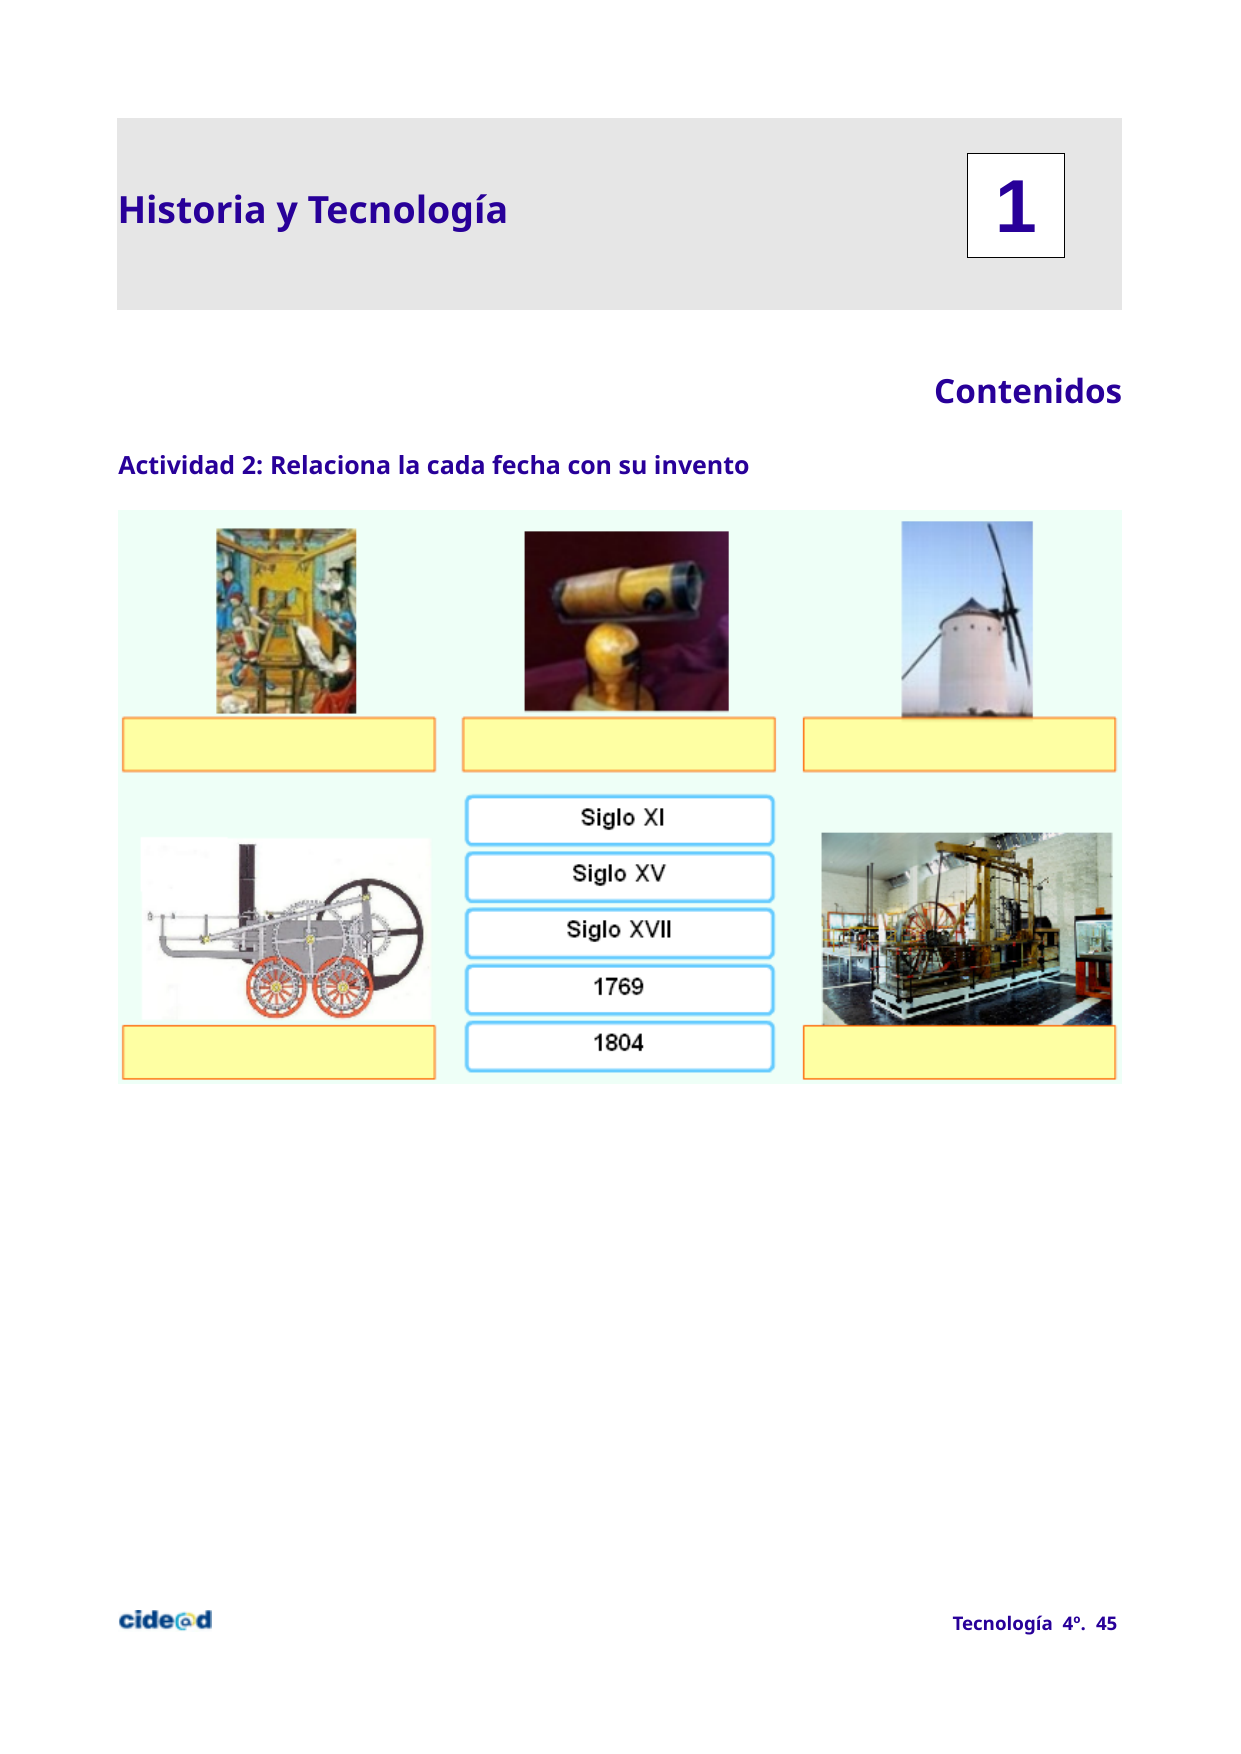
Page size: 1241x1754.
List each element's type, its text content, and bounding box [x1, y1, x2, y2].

picture [118, 1610, 212, 1632]
text Actividad 2: Relaciona la cada fecha con su invento [118, 447, 1122, 481]
table_header Historia y Tecnología [117, 118, 1122, 310]
text Contenidos [118, 368, 1122, 413]
